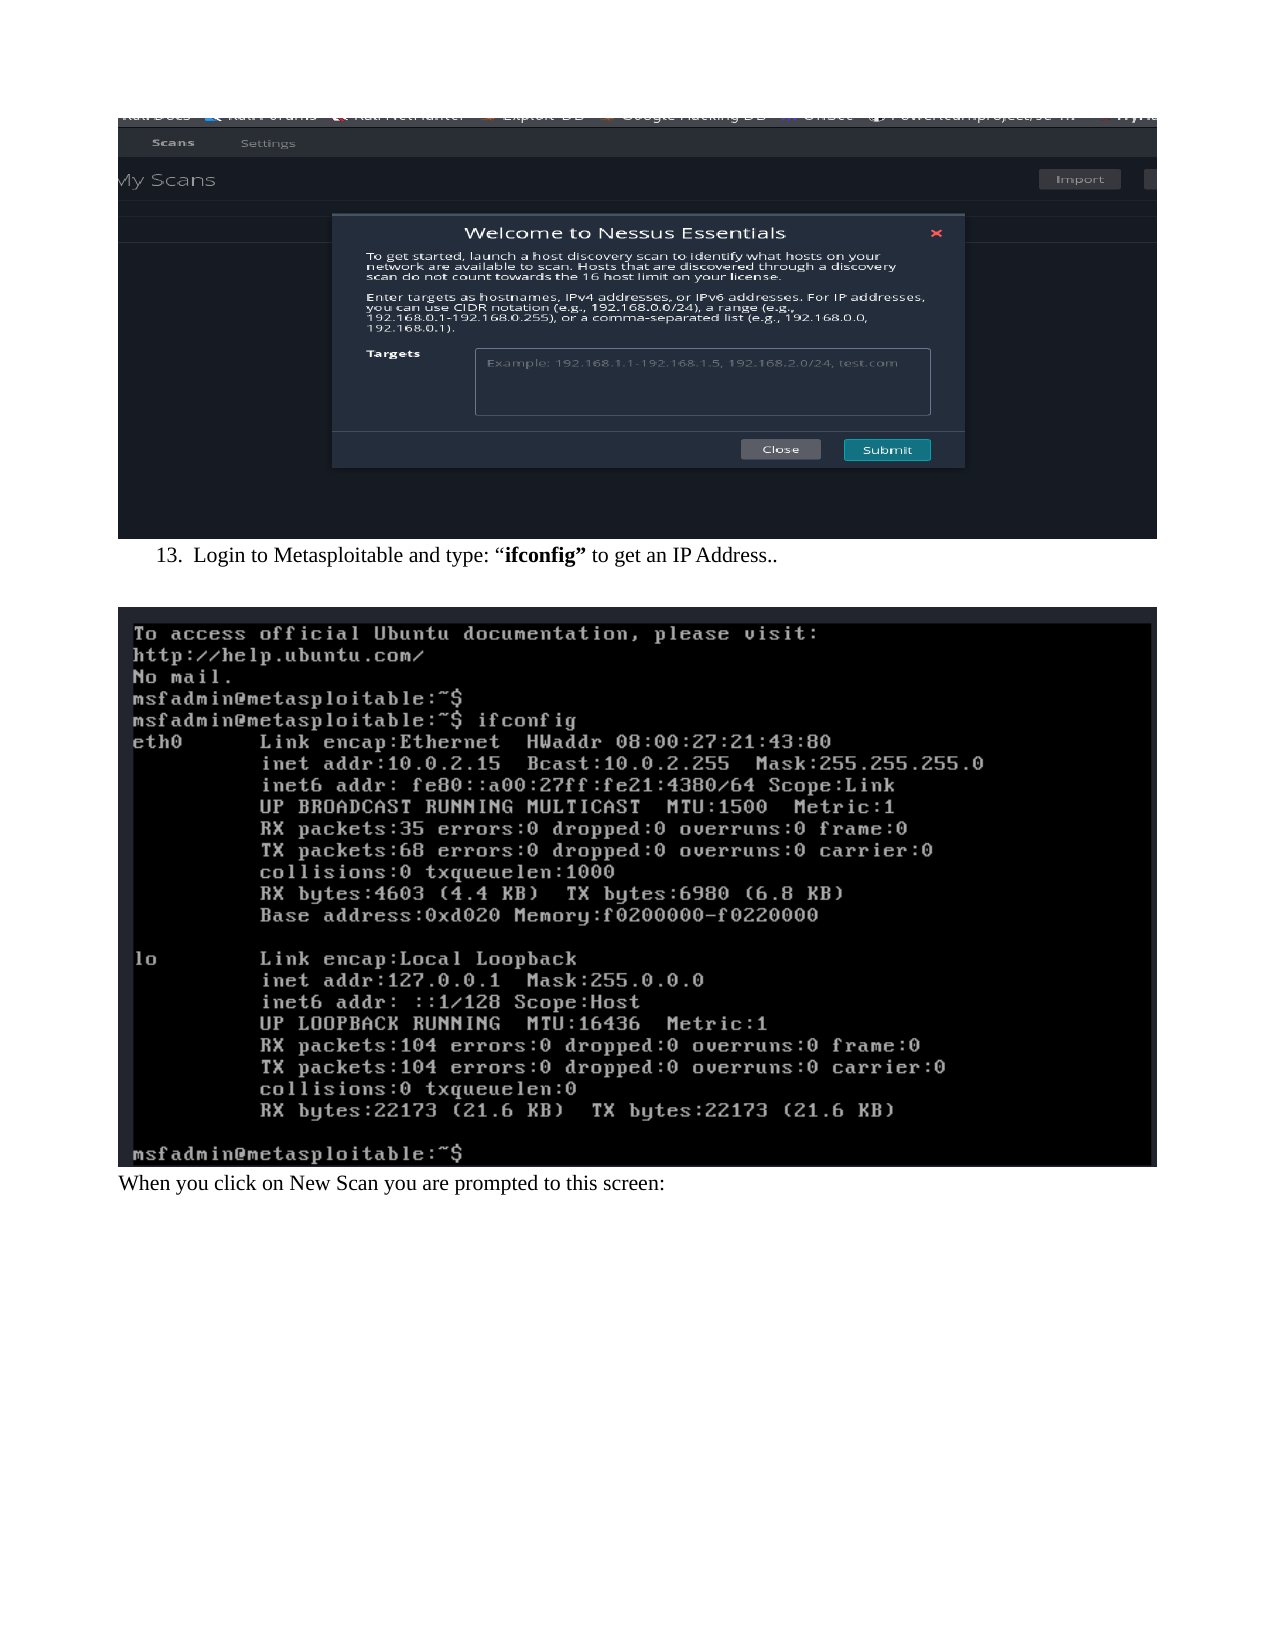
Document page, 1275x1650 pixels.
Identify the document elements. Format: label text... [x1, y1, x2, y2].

text When you click on New Scan you are prompted to this screen: [118, 1167, 1157, 1195]
text [118, 586, 1157, 607]
picture [118, 607, 1157, 1167]
picture [118, 118, 1157, 539]
list Login to Metasploitable and type: “ifconfig” to get an IP Address.. [156, 539, 1157, 567]
